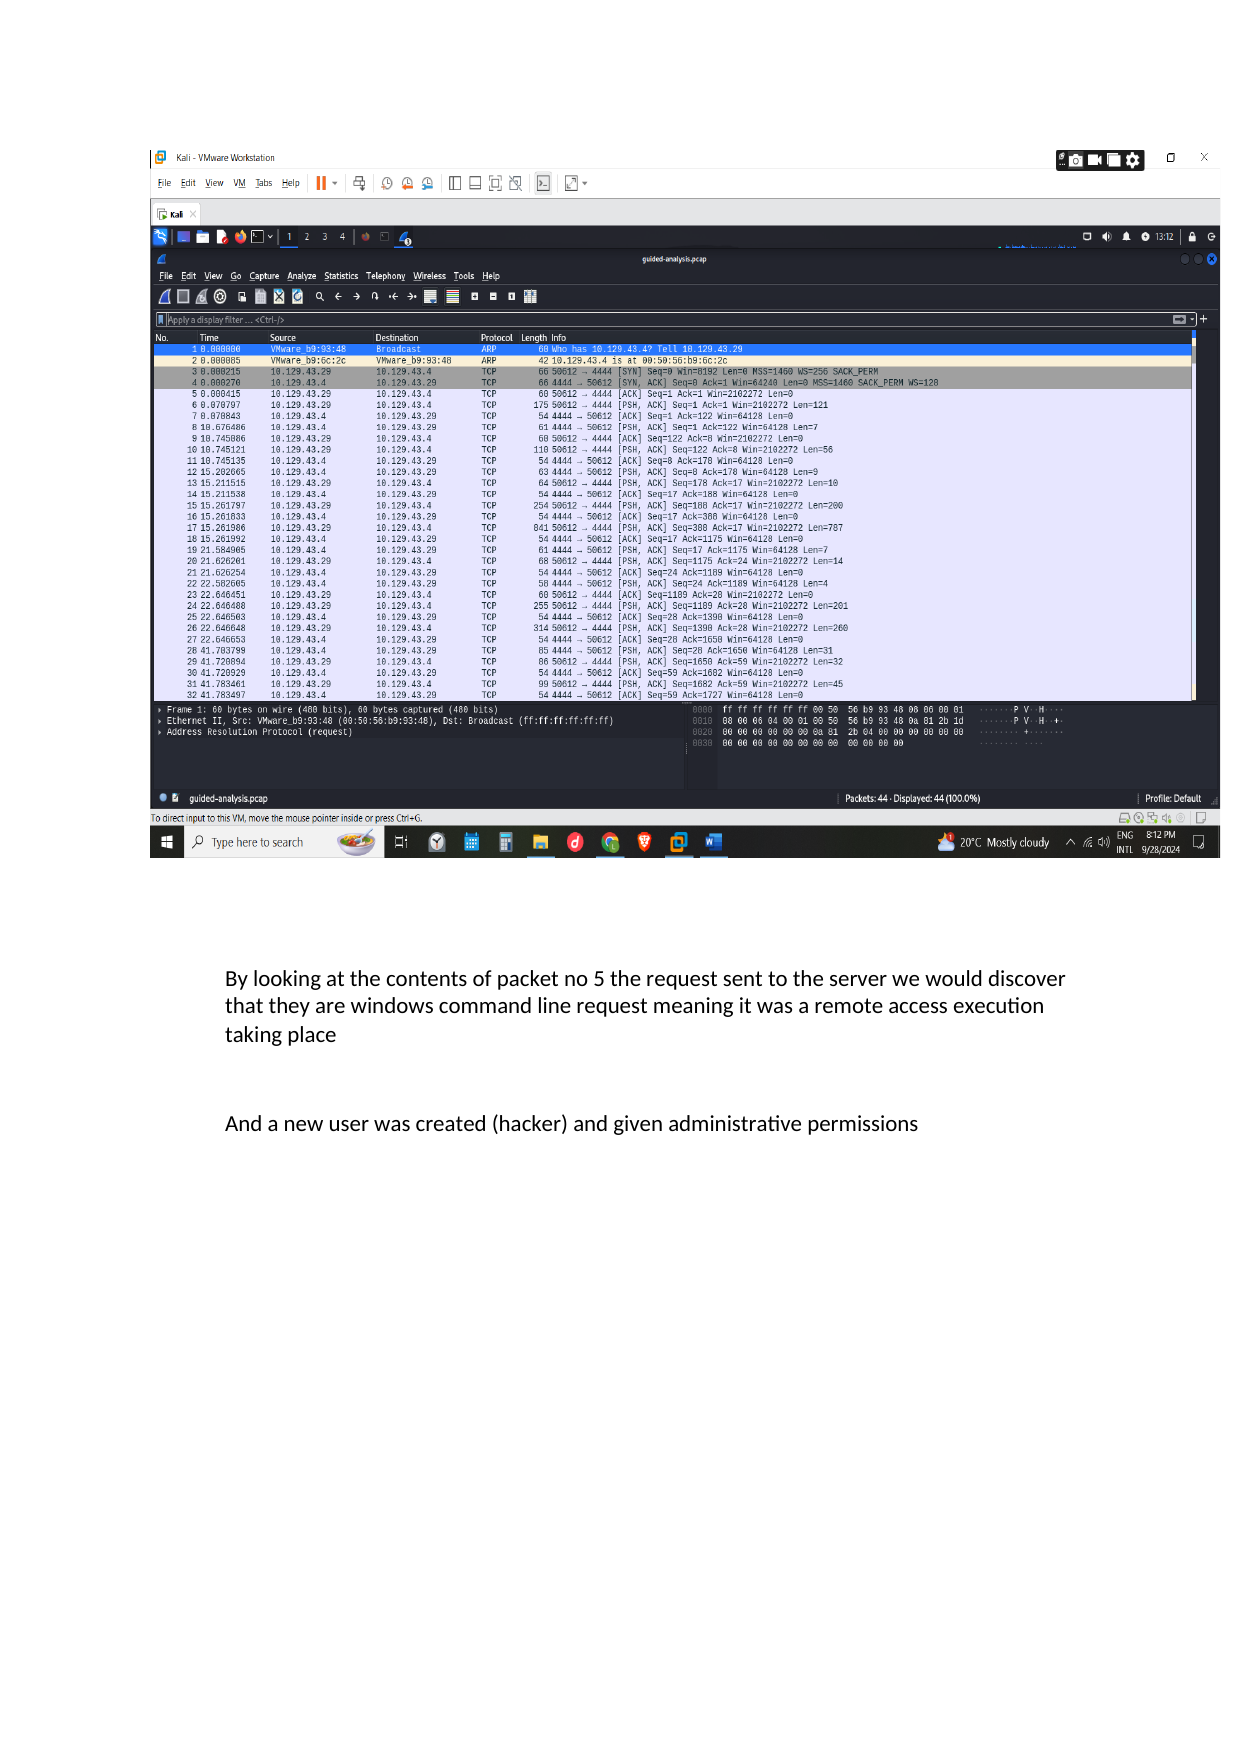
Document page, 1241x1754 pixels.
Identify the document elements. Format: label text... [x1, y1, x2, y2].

text By looking at the contents of packet no 5 the request sent to the server we would discover that they are windows command line request meaning it was a remote access execution taking place [225, 964, 1090, 1048]
text And a new user was created (hacker) and given administrative permissions [225, 1109, 1090, 1137]
